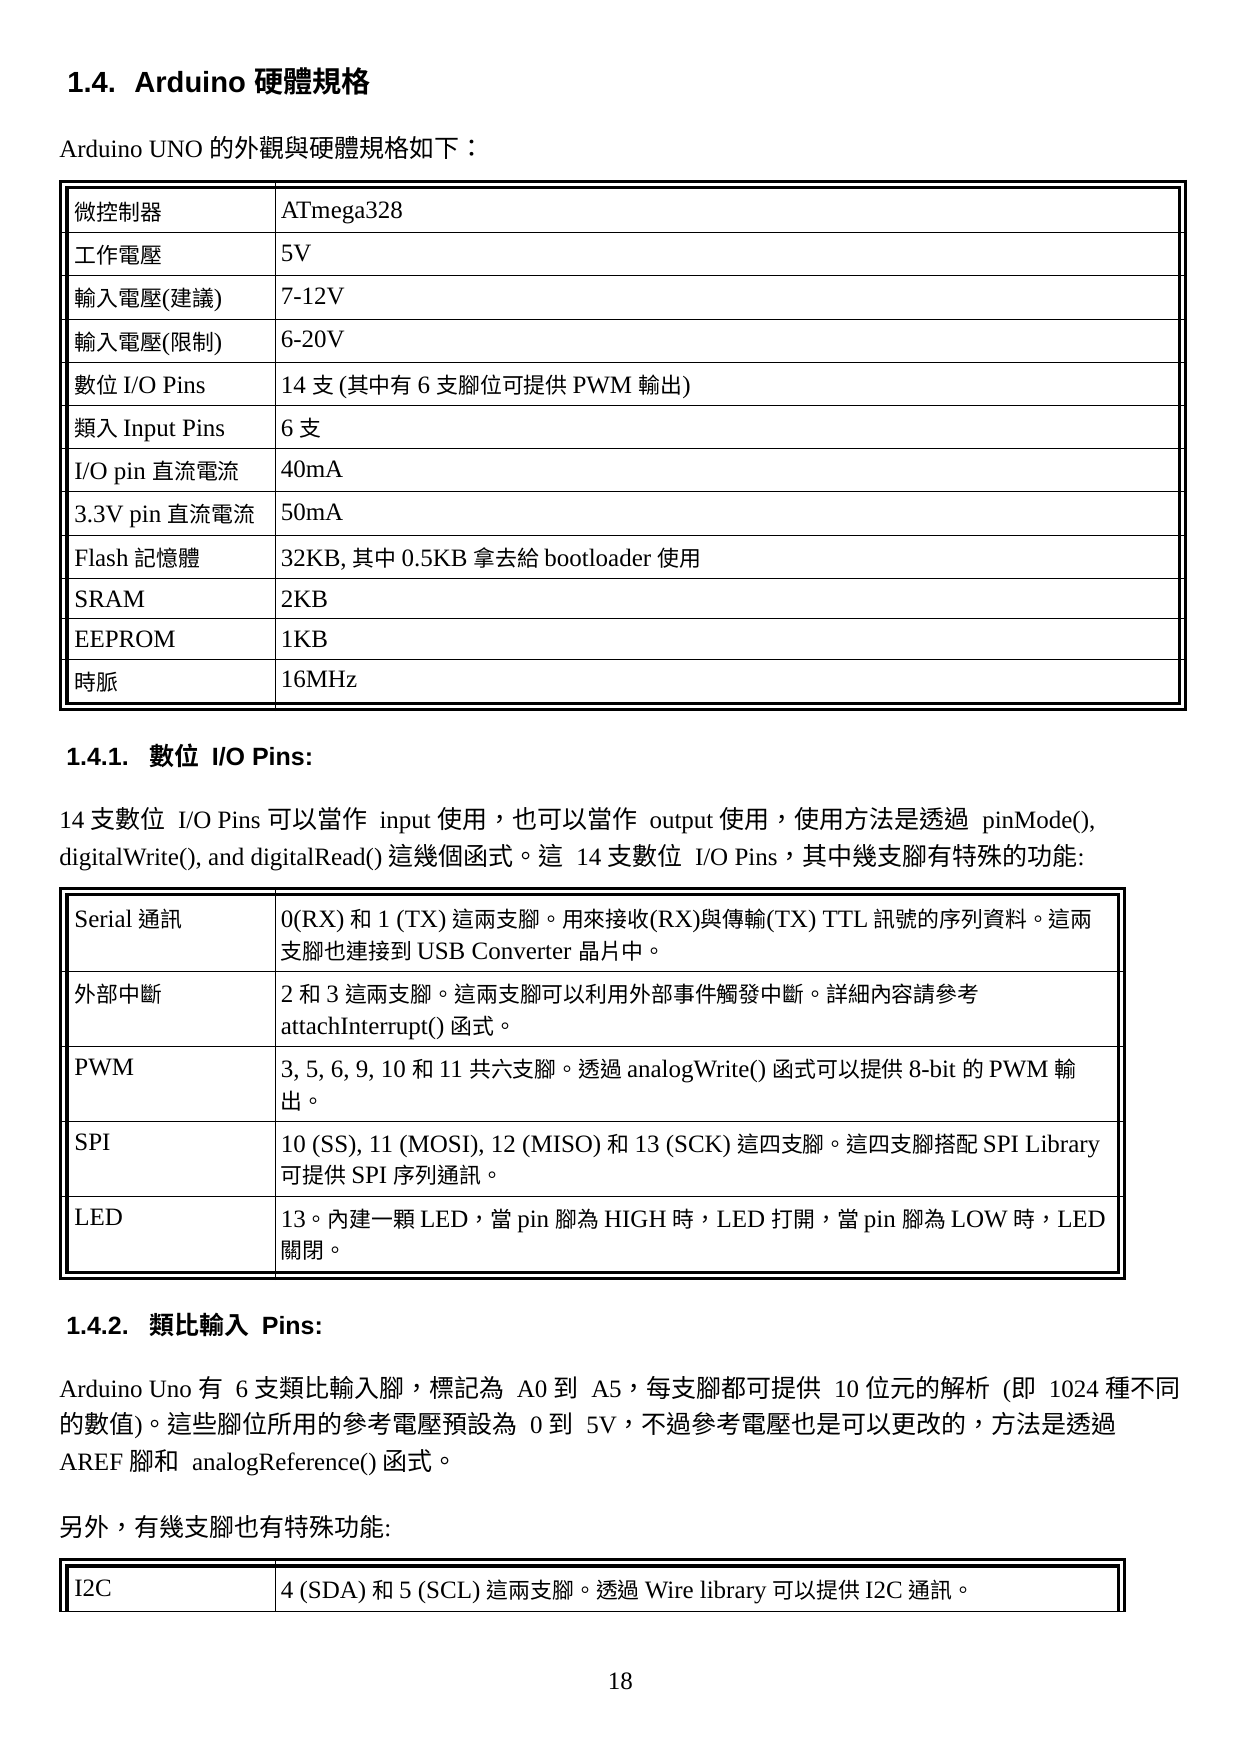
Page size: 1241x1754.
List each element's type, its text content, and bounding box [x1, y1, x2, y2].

table_cell 50mA [276, 492, 1178, 535]
table_cell EEPROM [69, 619, 275, 659]
subtitle 數位 I/O Pins: [59, 736, 1181, 772]
text 另外，有幾支腳也有特殊功能: [59, 1507, 1181, 1543]
subtitle 類比輸入 Pins: [59, 1305, 1181, 1341]
table_cell 14 支 (其中有 6 支腳位可提供 PWM 輸出) [276, 363, 1178, 405]
table_header Serial 通訊 [62, 890, 275, 971]
table_cell 1KB [276, 619, 1178, 659]
table_cell 2 和 3 這兩支腳。這兩支腳可以利用外部事件觸發中斷。詳細內容請參考 attachInterrupt() 函式。 [276, 972, 1117, 1046]
subtitle Arduino 硬體規格 [59, 59, 1181, 101]
table_cell 6-20V [276, 320, 1178, 362]
text Arduino Uno 有 6 支類比輸入腳，標記為 A0 到 A5，每支腳都可提供 10 位元的解析 (即 1024 種不同的數值)。這些腳位所用的參考電壓預設為 0 到 5V，不過參考電壓也是可以更改的，方法是透過 AREF 腳和 analogReference() 函式。 [59, 1369, 1181, 1477]
table_cell 2KB [276, 579, 1178, 618]
table_cell PWM [69, 1047, 275, 1121]
table_cell 32KB, 其中 0.5KB 拿去給 bootloader 使用 [276, 536, 1178, 578]
table_header 4 (SDA) 和 5 (SCL) 這兩支腳。透過 Wire library 可以提供 I2C 通訊。 [276, 1561, 1123, 1611]
table_header I2C [62, 1561, 275, 1611]
table_cell 工作電壓 [69, 233, 275, 275]
table_header 微控制器 [62, 183, 275, 232]
table_cell SRAM [69, 579, 275, 618]
table_cell 7-12V [276, 276, 1178, 319]
table_header ATmega328 [276, 183, 1184, 232]
table_cell 3, 5, 6, 9, 10 和 11 共六支腳。透過 analogWrite() 函式可以提供 8-bit 的 PWM 輸出。 [276, 1047, 1117, 1121]
table_cell 類入 Input Pins [69, 406, 275, 448]
table_cell 13。內建一顆 LED，當 pin 腳為 HIGH 時，LED 打開，當 pin 腳為 LOW 時，LED 關閉。 [276, 1197, 1123, 1277]
table_cell 輸入電壓(建議) [69, 276, 275, 319]
text 14 支數位 I/O Pins 可以當作 input 使用，也可以當作 output 使用，使用方法是透過 pinMode(), digitalWrite(), and digitalRead() 這幾個函式。這 14 支數位 I/O Pins，其中幾支腳有特殊的功能: [59, 800, 1181, 872]
table_cell 5V [276, 233, 1178, 275]
table_cell 6 支 [276, 406, 1178, 448]
table_cell 外部中斷 [69, 972, 275, 1046]
table_cell Flash 記憶體 [69, 536, 275, 578]
table_header 0(RX) 和 1 (TX) 這兩支腳。用來接收(RX)與傳輸(TX) TTL 訊號的序列資料。這兩支腳也連接到 USB Converter 晶片中。 [276, 890, 1123, 971]
table_cell 10 (SS), 11 (MOSI), 12 (MISO) 和 13 (SCK) 這四支腳。這四支腳搭配 SPI Library 可提供 SPI 序列通訊。 [276, 1122, 1117, 1196]
table_cell 數位 I/O Pins [69, 363, 275, 405]
table_cell 40mA [276, 449, 1178, 491]
table_cell 輸入電壓(限制) [69, 320, 275, 362]
table_cell LED [62, 1197, 275, 1277]
table_cell SPI [69, 1122, 275, 1196]
table_cell I/O pin 直流電流 [69, 449, 275, 491]
table_cell 時脈 [62, 660, 275, 708]
table_cell 3.3V pin 直流電流 [69, 492, 275, 535]
table_cell 16MHz [276, 660, 1184, 708]
text Arduino UNO 的外觀與硬體規格如下： [59, 129, 1181, 165]
